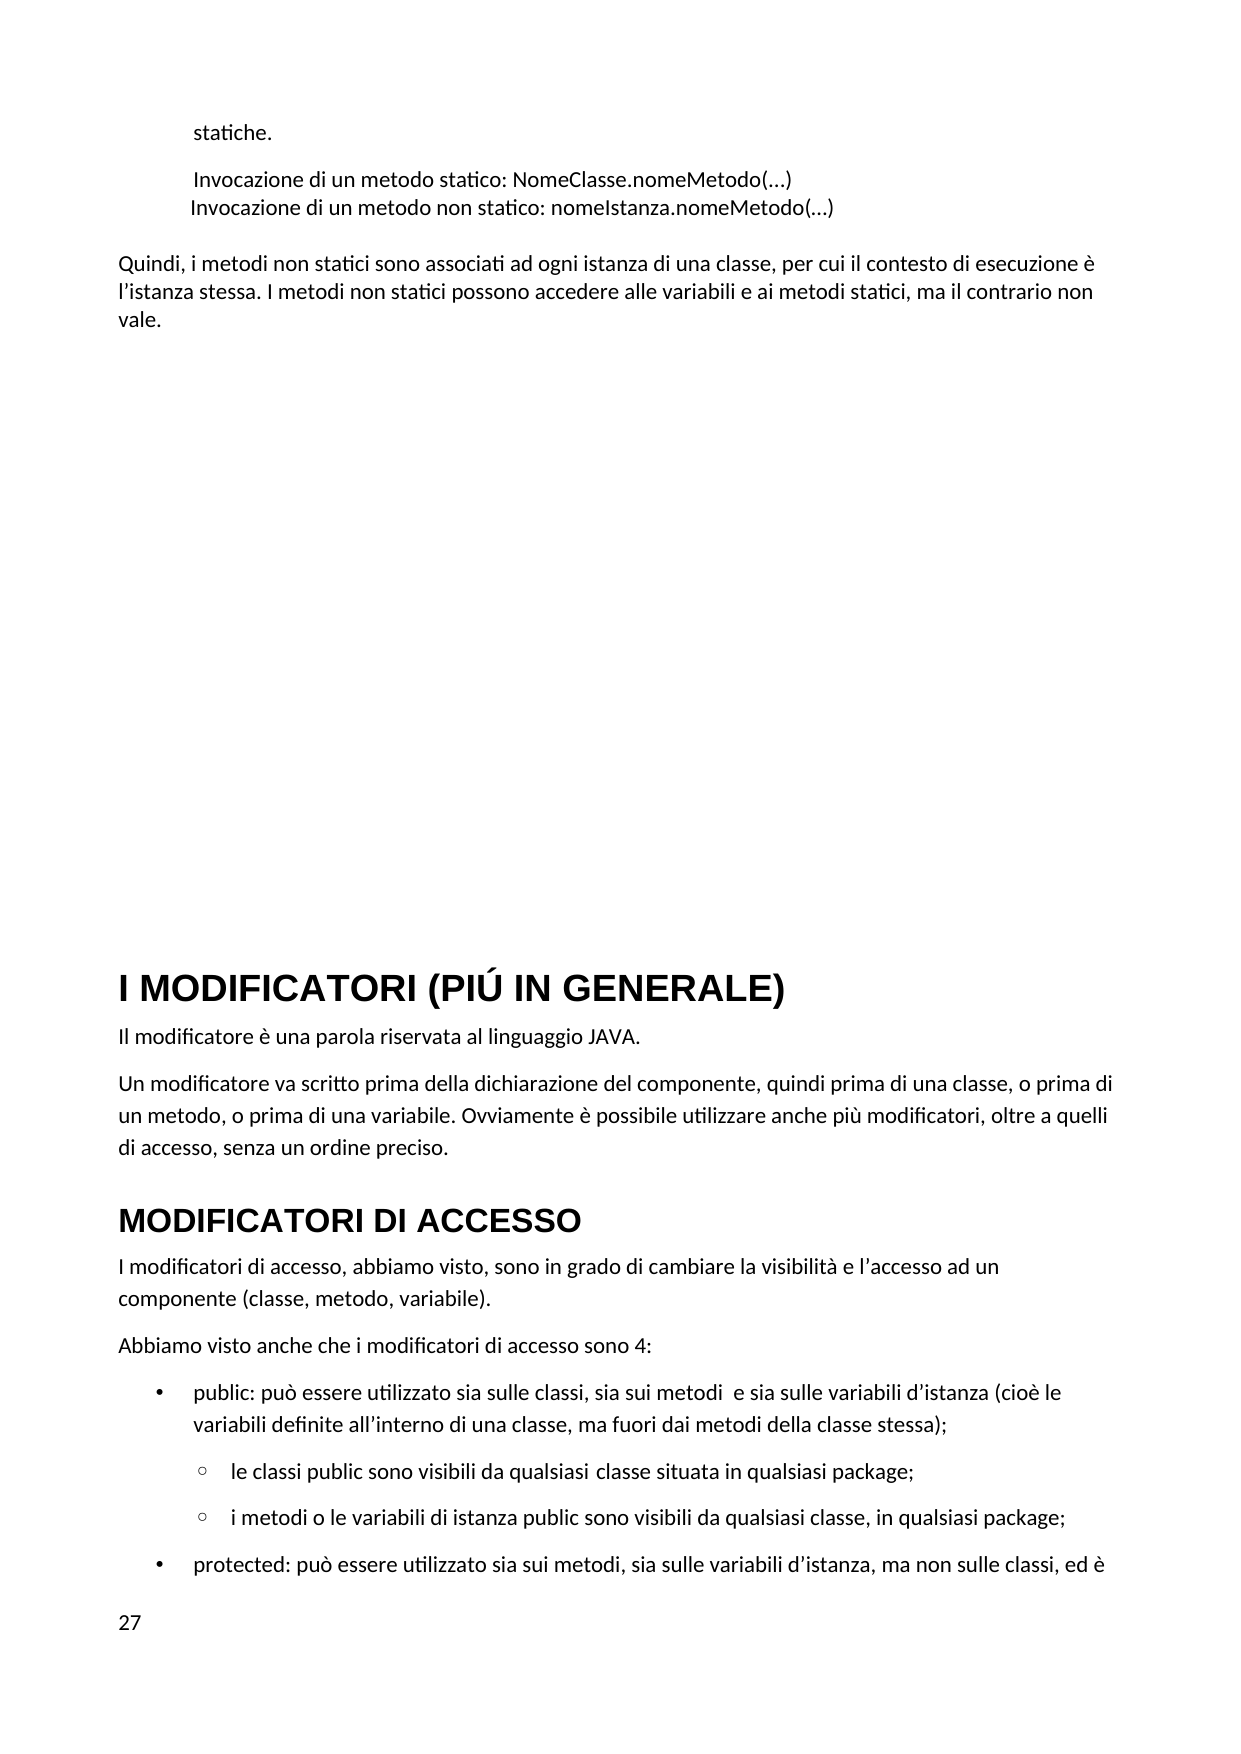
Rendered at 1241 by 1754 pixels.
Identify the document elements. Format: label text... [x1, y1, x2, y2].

list Invocazione di un metodo statico: NomeClasse.nomeMetodo(...) [156, 165, 1122, 193]
text Un modificatore va scritto prima della dichiarazione del componente, quindi prima di una classe, o prima di un metodo, o prima di una variabile. Ovviamente è possibile utilizzare anche più modificatori, oltre a quelli di accesso, senza un ordine preciso. [118, 1069, 1122, 1161]
list i metodi o le variabili di istanza public sono visibili da qualsiasi classe, in qualsiasi package; [193, 1503, 1122, 1532]
list public: può essere utilizzato sia sulle classi, sia sui metodi e sia sulle variabili d’istanza (cioè le variabili definite all’interno di una classe, ma fuori dai metodi della classe stessa); [156, 1378, 1122, 1438]
text Il modificatore è una parola riservata al linguaggio JAVA. [118, 1022, 1122, 1050]
text Quindi, i metodi non statici sono associati ad ogni istanza di una classe, per cui il contesto di esecuzione è l’istanza stessa. I metodi non statici possono accedere alle variabili e ai metodi statici, ma il contrario non vale. [118, 249, 1122, 333]
text Abbiamo visto anche che i modificatori di accesso sono 4: [118, 1331, 1122, 1359]
subtitle MODIFICATORI DI ACCESSO [118, 1201, 1122, 1239]
list le classi public sono visibili da qualsiasi classe situata in qualsiasi package; [193, 1457, 1122, 1485]
text I modificatori di accesso, abbiamo visto, sono in grado di cambiare la visibilità e l’accesso ad un componente (classe, metodo, variabile). [118, 1252, 1122, 1312]
list protected: può essere utilizzato sia sui metodi, sia sulle variabili d’istanza, ma non sulle classi, ed è [156, 1550, 1122, 1578]
list statiche. [156, 118, 1122, 146]
text Invocazione di un metodo non statico: nomeIstanza.nomeMetodo(…) [118, 193, 1122, 221]
subtitle I MODIFICATORI (PIÚ IN GENERALE) [118, 966, 1122, 1010]
